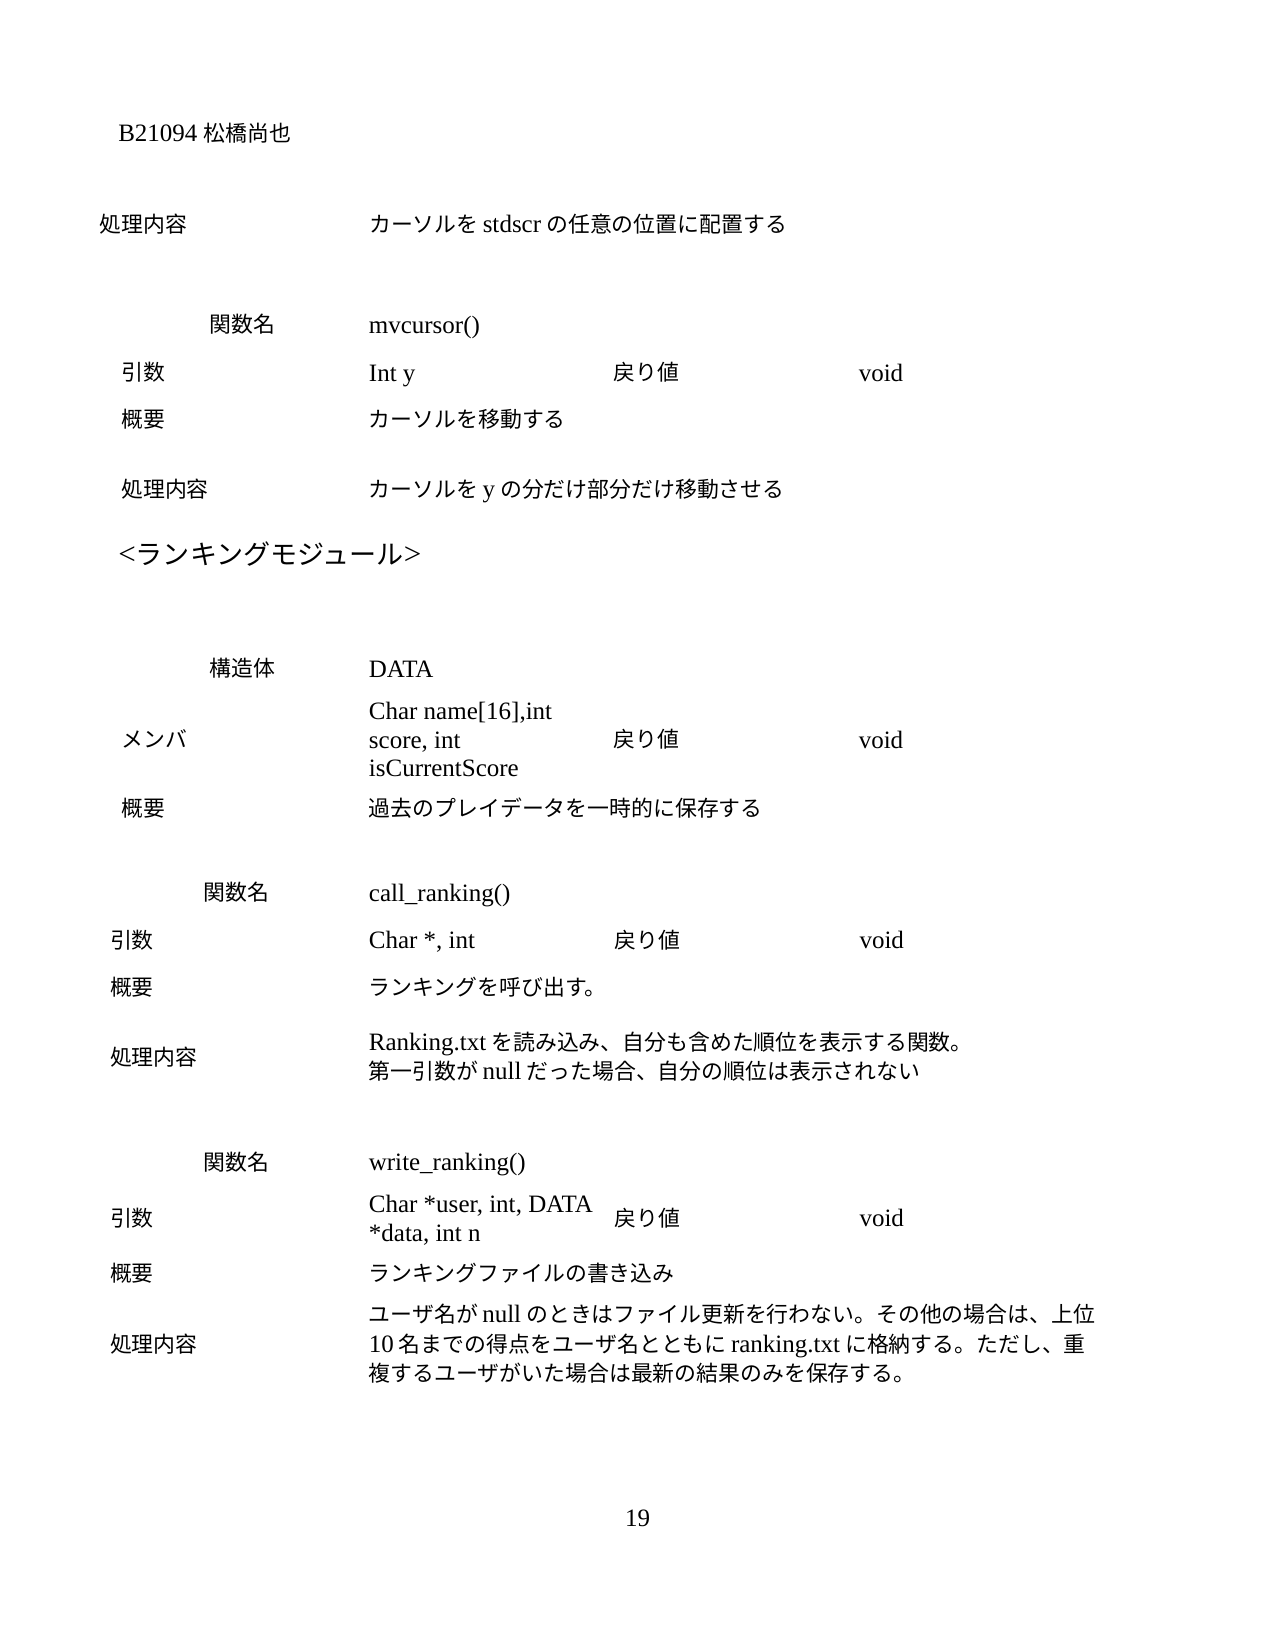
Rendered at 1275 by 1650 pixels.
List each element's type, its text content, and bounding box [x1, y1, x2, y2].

table_cell Char *, int [366, 917, 611, 963]
table_cell 処理内容 [96, 178, 366, 271]
table_cell 引数 [107, 1186, 366, 1249]
table_cell 概要 [118, 396, 366, 442]
table_cell 戻り値 [611, 1186, 856, 1249]
table_cell 戻り値 [611, 349, 856, 396]
table_cell 処理内容 [118, 442, 366, 535]
table_cell 概要 [107, 1250, 366, 1296]
table_cell カーソルをstdscrの任意の位置に配置する [366, 178, 1106, 271]
table_header 関数名 [118, 300, 366, 349]
table_cell 概要 [118, 785, 366, 832]
table_header 関数名 [107, 867, 366, 917]
table_header write_ranking() [366, 1137, 1106, 1186]
table_cell Char name[16],int score, int isCurrentScore [366, 693, 611, 785]
table_cell Int y [366, 349, 611, 396]
table_cell 処理内容 [107, 1296, 366, 1391]
table_cell 戻り値 [611, 917, 856, 963]
table_cell ユーザ名がnullのときはファイル更新を行わない。その他の場合は、上位10名までの得点をユーザ名とともにranking.txtに格納する。ただし、重複するユーザがいた場合は最新の結果のみを保存する。 [366, 1296, 1106, 1391]
table_cell ランキングを呼び出す。 [366, 963, 1106, 1010]
table_header 構造体 [118, 644, 366, 693]
table_cell カーソルをyの分だけ部分だけ移動させる [366, 442, 1106, 535]
table_cell 戻り値 [611, 693, 856, 785]
table_cell void [856, 917, 1106, 963]
table_header DATA [366, 644, 1106, 693]
table_cell 引数 [107, 917, 366, 963]
table_cell ランキングファイルの書き込み [366, 1250, 1106, 1296]
table_cell カーソルを移動する [366, 396, 1106, 442]
table_cell void [856, 693, 1106, 785]
table_cell 過去のプレイデータを一時的に保存する [366, 785, 1106, 832]
table_cell 引数 [118, 349, 366, 396]
table_cell Ranking.txtを読み込み、自分も含めた順位を表示する関数。 第一引数がnullだった場合、自分の順位は表示されない [366, 1010, 1106, 1103]
text <ランキングモジュール> [118, 535, 1157, 572]
table_header mvcursor() [366, 300, 1106, 349]
table_cell 概要 [107, 963, 366, 1010]
table_header 関数名 [107, 1137, 366, 1186]
table_cell 処理内容 [107, 1010, 366, 1103]
table_cell void [856, 1186, 1106, 1249]
table_header call_ranking() [366, 867, 1106, 917]
table_cell void [856, 349, 1106, 396]
table_cell メンバ [118, 693, 366, 785]
table_cell Char *user, int, DATA *data, int n [366, 1186, 611, 1249]
